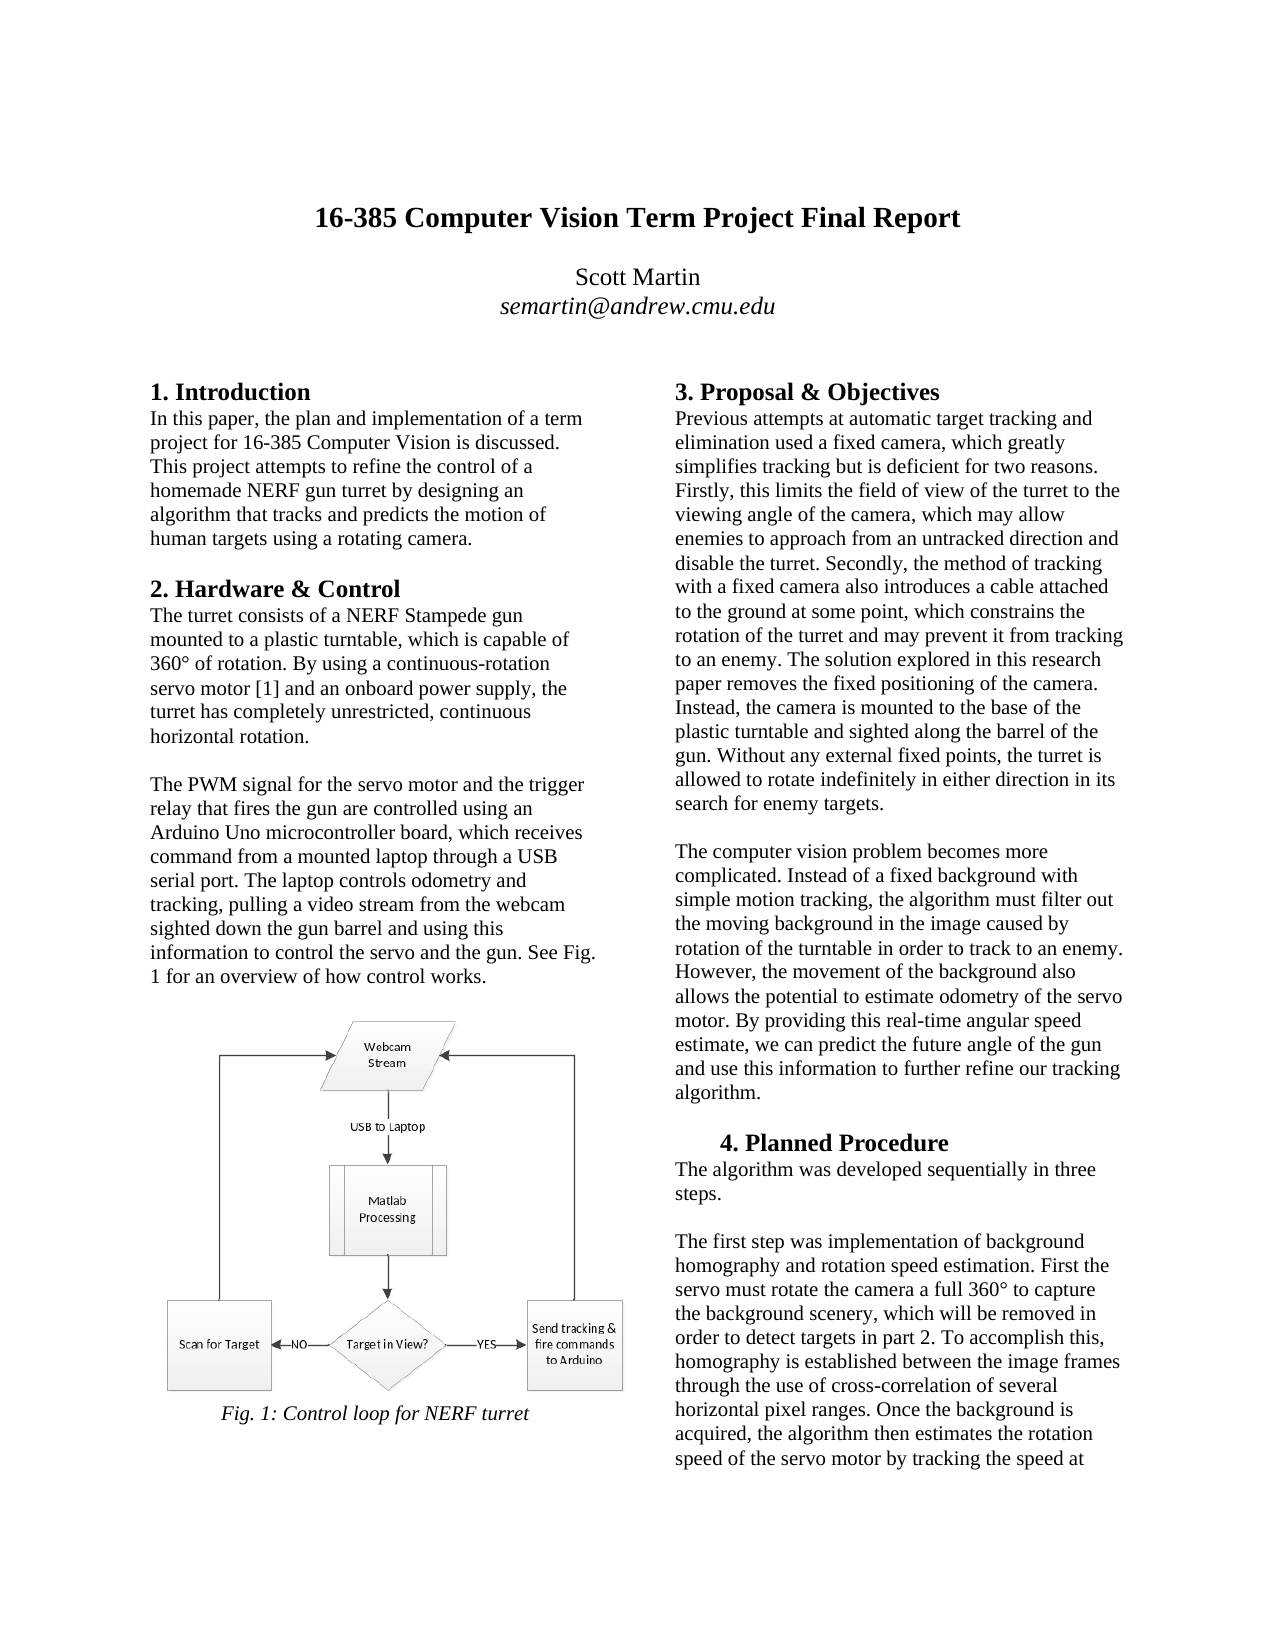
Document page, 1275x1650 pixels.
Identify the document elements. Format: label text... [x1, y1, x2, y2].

text In this paper, the plan and implementation of a term project for 16-385 Computer Vision is discussed. This project attempts to refine the control of a homemade NERF gun turret by designing an algorithm that tracks and predicts the motion of human targets using a rotating camera. [150, 406, 600, 550]
subtitle 3. Proposal & Objectives [675, 377, 1125, 406]
text The algorithm was developed sequentially in three steps. [675, 1157, 1125, 1205]
text Scott Martin [150, 262, 1125, 291]
subtitle 2. Hardware & Control [150, 574, 600, 603]
text The PWM signal for the servo motor and the trigger relay that fires the gun are controlled using an Arduino Uno microcontroller board, which receives command from a mounted laptop through a USB serial port. The laptop controls odometry and tracking, pulling a video stream from the webcam sighted down the gun barrel and using this information to control the servo and the gun. See Fig. 1 for an overview of how control works. [150, 772, 600, 988]
text The turret consists of a NERF Stampede gun mounted to a plastic turntable, which is capable of 360° of rotation. By using a continuous-rotation servo motor [1] and an onboard power supply, the turret has completely unrestricted, continuous horizontal rotation. [150, 603, 600, 748]
subtitle 1. Introduction [150, 377, 600, 406]
subtitle 4. Planned Procedure [675, 1128, 1125, 1157]
text The first step was implementation of background homography and rotation speed estimation. First the servo must rotate the camera a full 360° to capture the background scenery, which will be removed in order to detect targets in part 2. To accomplish this, homography is established between the image frames through the use of cross-correlation of several horizontal pixel ranges. Once the background is acquired, the algorithm then estimates the rotation speed of the servo motor by tracking the speed at [675, 1229, 1125, 1469]
text Previous attempts at automatic target tracking and elimination used a fixed camera, which greatly simplifies tracking but is deficient for two reasons. Firstly, this limits the field of view of the turret to the viewing angle of the camera, which may allow enemies to approach from an untracked direction and disable the turret. Secondly, the method of tracking with a fixed camera also introduces a cable attached to the ground at some point, which constrains the rotation of the turret and may prevent it from tracking to an enemy. The solution explored in this research paper removes the fixed positioning of the camera. Instead, the camera is mounted to the base of the plastic turntable and sighted along the barrel of the gun. Without any external fixed points, the turret is allowed to rotate indefinitely in either direction in its search for enemy targets. [675, 406, 1125, 815]
text The computer vision problem becomes more complicated. Instead of a fixed background with simple motion tracking, the algorithm must filter out the moving background in the image caused by rotation of the turntable in order to track to an enemy. However, the movement of the background also allows the potential to estimate odometry of the servo motor. By providing this real-time angular speed estimate, we can predict the future angle of the gun and use this information to further refine our tracking algorithm. [675, 839, 1125, 1104]
text semartin@andrew.cmu.edu [150, 291, 1125, 320]
subtitle 16-385 Computer Vision Term Project Final Report [150, 200, 1125, 233]
text Fig. 1: Control loop for NERF turret [150, 1012, 638, 1425]
